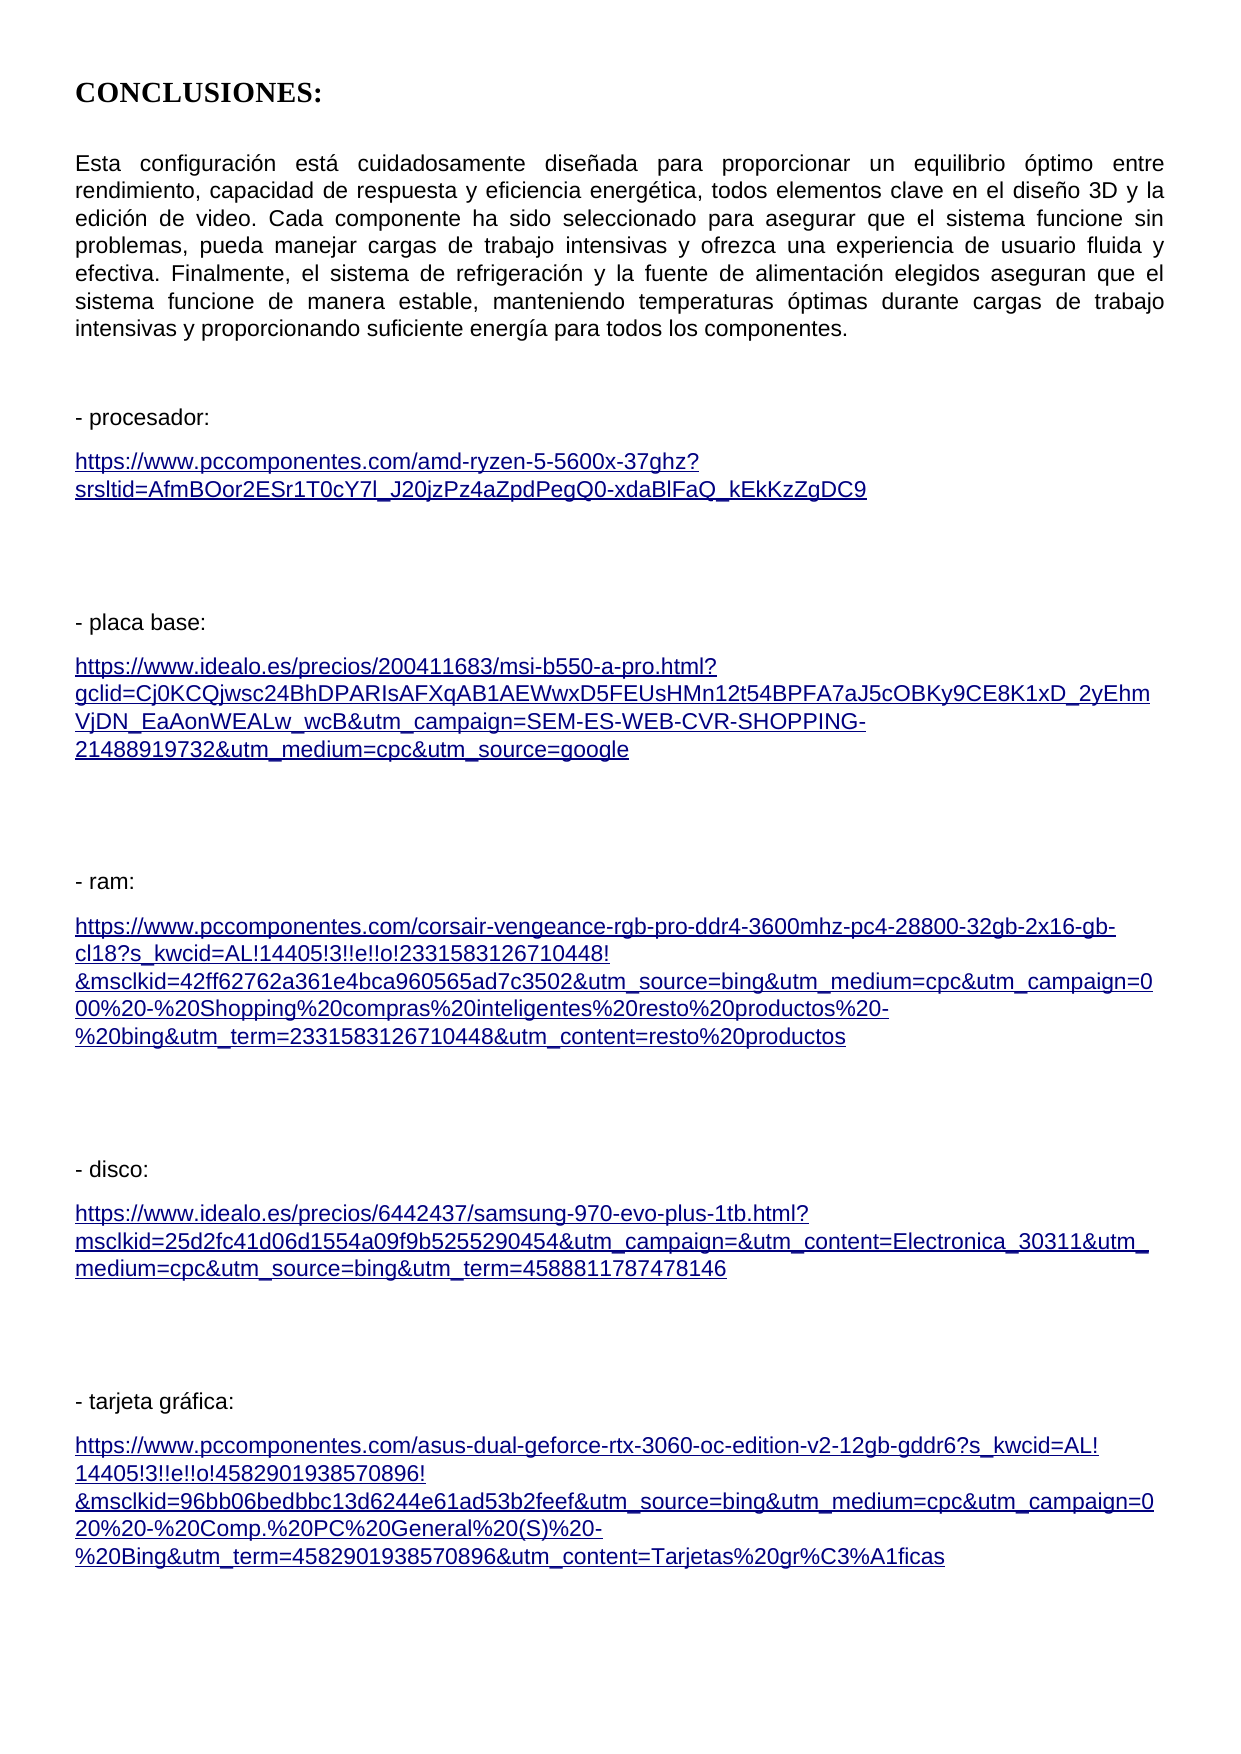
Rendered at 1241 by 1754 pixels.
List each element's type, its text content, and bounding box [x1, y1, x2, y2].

text https://www.idealo.es/precios/200411683/msi-b550-a-pro.html?gclid=Cj0KCQjwsc24BhDPARIsAFXqAB1AEWwxD5FEUsHMn12t54BPFA7aJ5cOBKy9CE8K1xD_2yEhmVjDN_EaAonWEALw_wcB&utm_campaign=SEM-ES-WEB-CVR-SHOPPING-21488919732&utm_medium=cpc&utm_source=google [75, 653, 1165, 762]
text - tarjeta gráfica: [75, 1388, 1165, 1414]
subtitle conclusiones: [75, 75, 1165, 144]
text - placa base: [75, 608, 1165, 635]
text https://www.pccomponentes.com/asus-dual-geforce-rtx-3060-oc-edition-v2-12gb-gddr6?s_kwcid=AL!14405!3!!e!!o!4582901938570896!&msclkid=96bb06bedbbc13d6244e61ad53b2feef&utm_source=bing&utm_medium=cpc&utm_campaign=020%20-%20Comp.%20PC%20General%20(S)%20-%20Bing&utm_term=4582901938570896&utm_content=Tarjetas%20gr%C3%A1ficas [75, 1432, 1165, 1569]
text - ram: [75, 868, 1165, 895]
text https://www.pccomponentes.com/corsair-vengeance-rgb-pro-ddr4-3600mhz-pc4-28800-32gb-2x16-gb-cl18?s_kwcid=AL!14405!3!!e!!o!2331583126710448!&msclkid=42ff62762a361e4bca960565ad7c3502&utm_source=bing&utm_medium=cpc&utm_campaign=000%20-%20Shopping%20compras%20inteligentes%20resto%20productos%20-%20bing&utm_term=2331583126710448&utm_content=resto%20productos [75, 913, 1165, 1049]
text https://www.pccomponentes.com/amd-ryzen-5-5600x-37ghz?srsltid=AfmBOor2ESr1T0cY7l_J20jzPz4aZpdPegQ0-xdaBlFaQ_kEkKzZgDC9 [75, 448, 1165, 502]
text - procesador: [75, 404, 1165, 430]
text - disco: [75, 1156, 1165, 1182]
text https://www.idealo.es/precios/6442437/samsung-970-evo-plus-1tb.html?msclkid=25d2fc41d06d1554a09f9b5255290454&utm_campaign=&utm_content=Electronica_30311&utm_medium=cpc&utm_source=bing&utm_term=4588811787478146 [75, 1200, 1165, 1282]
text Esta configuración está cuidadosamente diseñada para proporcionar un equilibrio óptimo entre rendimiento, capacidad de respuesta y eficiencia energética, todos elementos clave en el diseño 3D y la edición de video. Cada componente ha sido seleccionado para asegurar que el sistema funcione sin problemas, pueda manejar cargas de trabajo intensivas y ofrezca una experiencia de usuario fluida y efectiva. Finalmente, el sistema de refrigeración y la fuente de alimentación elegidos aseguran que el sistema funcione de manera estable, manteniendo temperaturas óptimas durante cargas de trabajo intensivas y proporcionando suficiente energía para todos los componentes. [75, 149, 1165, 342]
